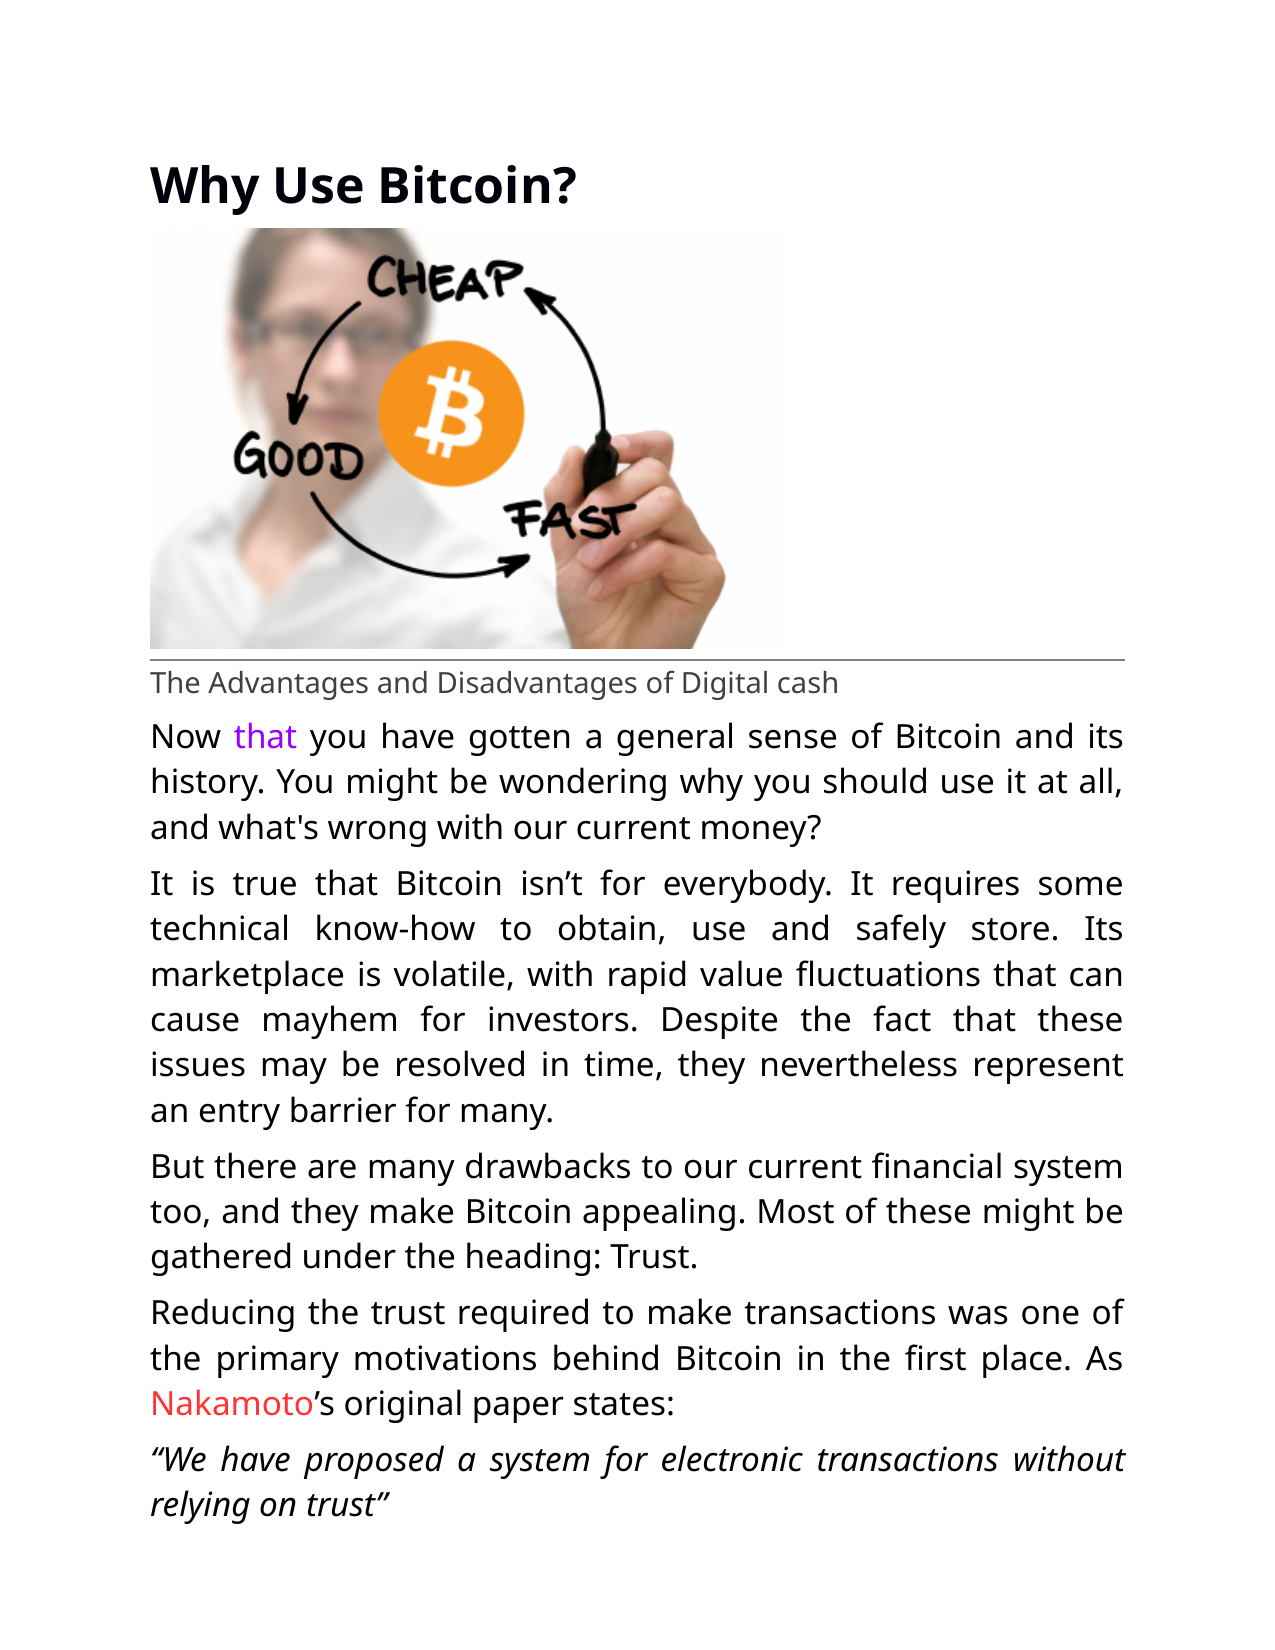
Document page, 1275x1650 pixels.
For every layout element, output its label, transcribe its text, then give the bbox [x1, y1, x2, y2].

text Reducing the trust required to make transactions was one of the primary motivations behind Bitcoin in the first place. As Nakamoto’s original paper states: [150, 1289, 1125, 1425]
text “We have proposed a system for electronic transactions without relying on trust” [150, 1436, 1125, 1527]
picture [150, 228, 783, 649]
text But there are many drawbacks to our current financial system too, and they make Bitcoin appealing. Most of these might be gathered under the heading: Trust. [150, 1142, 1125, 1279]
subtitle The Advantages and Disadvantages of Digital cash [150, 661, 1125, 702]
subtitle Why Use Bitcoin? [150, 150, 1125, 218]
text It is true that Bitcoin isn’t for everybody. It requires some technical know-how to obtain, use and safely store. Its marketplace is volatile, with rapid value fluctuations that can cause mayhem for investors. Despite the fact that these issues may be resolved in time, they nevertheless represent an entry barrier for many. [150, 859, 1125, 1132]
text Now that you have gotten a general sense of Bitcoin and its history. You might be wondering why you should use it at all, and what's wrong with our current money? [150, 713, 1125, 849]
